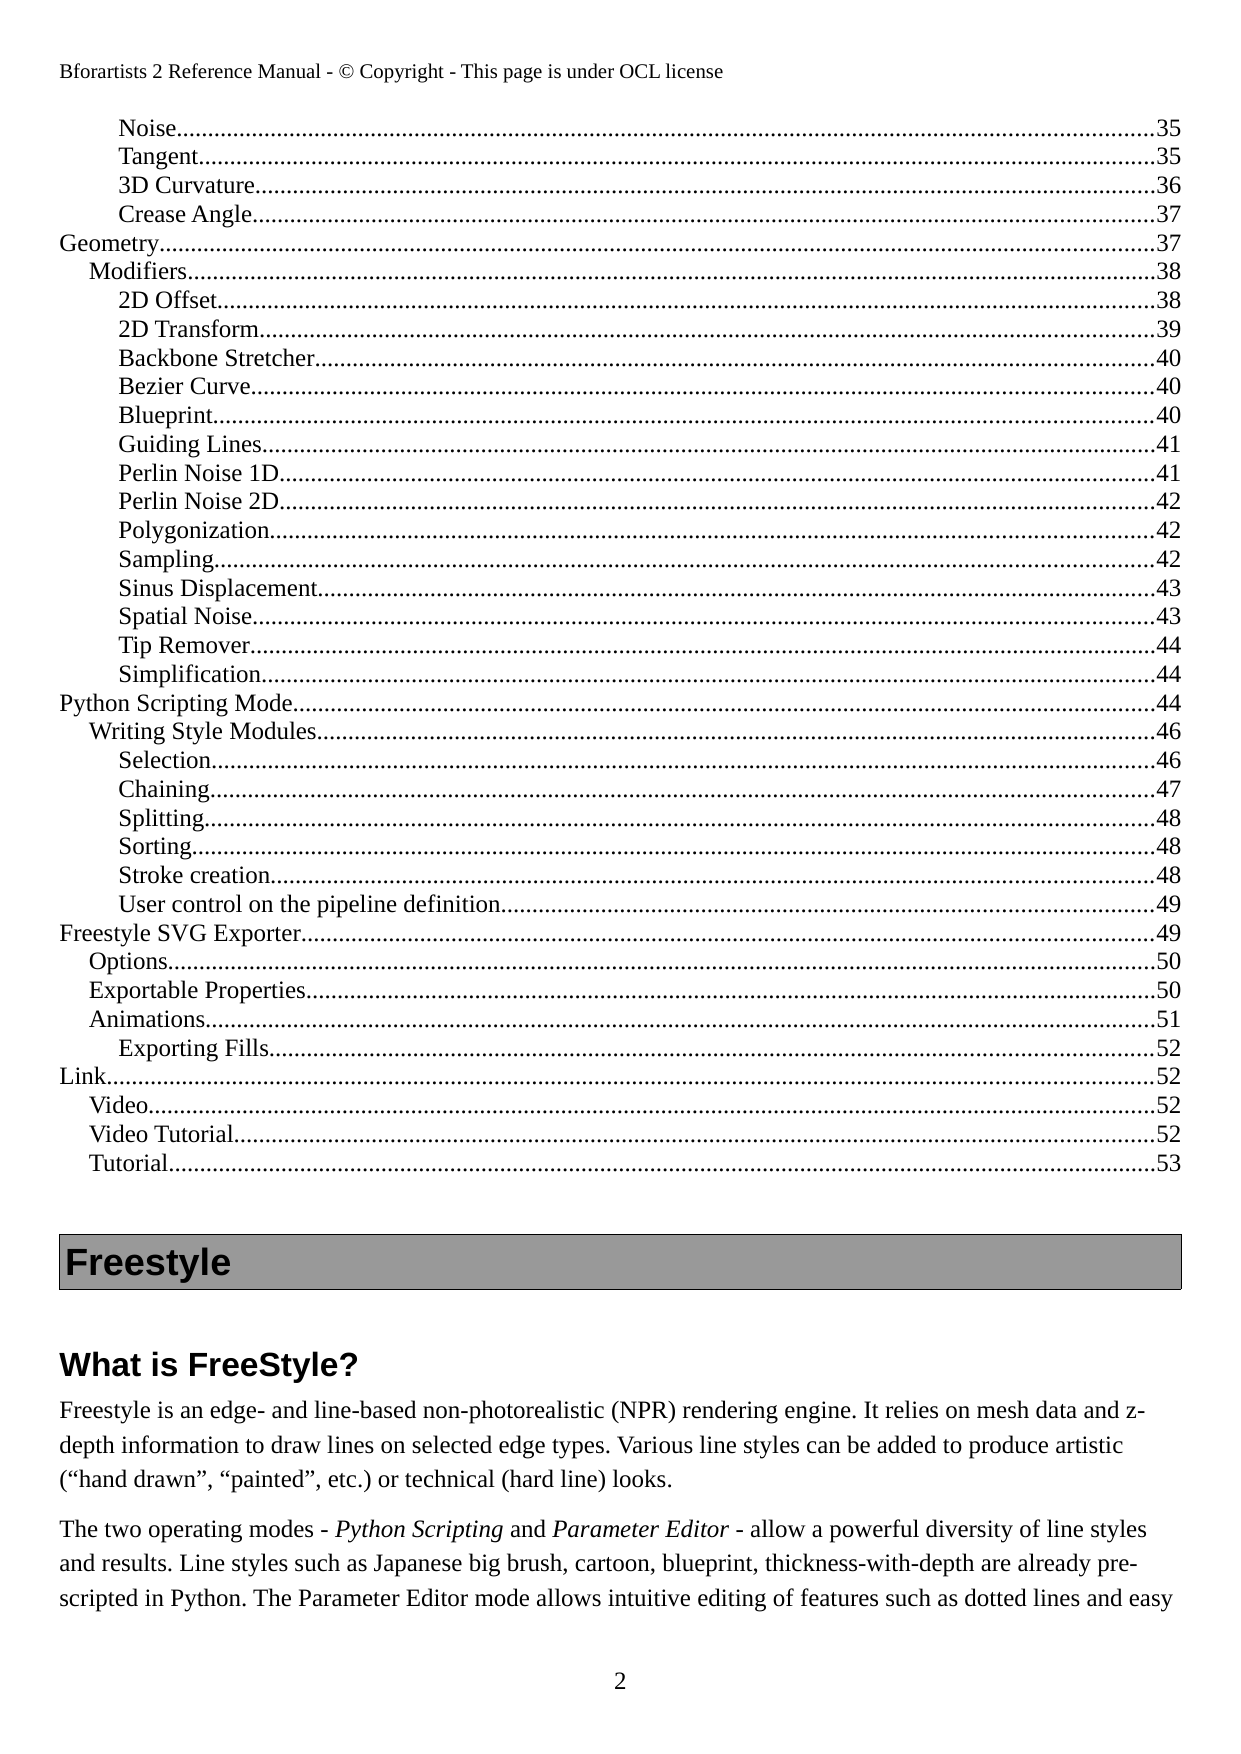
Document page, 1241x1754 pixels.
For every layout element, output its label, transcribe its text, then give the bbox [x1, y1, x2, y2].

text Modifiers 38 [88, 256, 1181, 285]
text Blueprint 40 [118, 400, 1181, 429]
text Link 52 [59, 1061, 1181, 1090]
text The two operating modes - Python Scripting and Parameter Editor - allow a powerful diversity of line styles and results. Line styles such as Japanese big brush, cartoon, blueprint, thickness-with-depth are already pre-scripted in Python. The Parameter Editor mode allows intuitive editing of features such as dotted lines and easy [59, 1514, 1181, 1611]
text Chaining 47 [118, 774, 1181, 803]
text Simplification 44 [118, 659, 1181, 688]
text Spatial Noise 43 [118, 601, 1181, 630]
subtitle What is FreeStyle? [59, 1344, 1181, 1383]
text Video 52 [88, 1090, 1181, 1119]
text Perlin Noise 1D 41 [118, 458, 1181, 486]
text Selection 46 [118, 745, 1181, 774]
text Exportable Properties 50 [88, 975, 1181, 1004]
text Tip Remover 44 [118, 630, 1181, 659]
text Noise 35 [118, 113, 1181, 141]
text Video Tutorial 52 [88, 1119, 1181, 1148]
text Guiding Lines 41 [118, 429, 1181, 458]
text Sorting 48 [118, 831, 1181, 860]
text Tangent 35 [118, 141, 1181, 170]
text 2D Transform 39 [118, 314, 1181, 343]
text Exporting Fills 52 [118, 1033, 1181, 1061]
text Geometry 37 [59, 228, 1181, 256]
text Python Scripting Mode 44 [59, 688, 1181, 716]
text Backbone Stretcher 40 [118, 343, 1181, 371]
text Perlin Noise 2D 42 [118, 486, 1181, 515]
text Splitting 48 [118, 803, 1181, 831]
text Polygonization 42 [118, 515, 1181, 544]
text Sinus Displacement 43 [118, 573, 1181, 601]
text Sampling 42 [118, 544, 1181, 573]
text Freestyle is an edge- and line-based non-photorealistic (NPR) rendering engine. It relies on mesh data and z-depth information to draw lines on selected edge types. Various line styles can be added to produce artistic (“hand drawn”, “painted”, etc.) or technical (hard line) looks. [59, 1396, 1181, 1493]
text Tutorial 53 [88, 1148, 1181, 1176]
text Freestyle SVG Exporter 49 [59, 918, 1181, 946]
table_header Freestyle [60, 1235, 1181, 1289]
text Bezier Curve 40 [118, 371, 1181, 400]
text 3D Curvature 36 [118, 170, 1181, 199]
text Stroke creation 48 [118, 860, 1181, 889]
text Crease Angle 37 [118, 199, 1181, 228]
text Writing Style Modules 46 [88, 716, 1181, 745]
text User control on the pipeline definition 49 [118, 889, 1181, 918]
text Options 50 [88, 946, 1181, 975]
text Animations 51 [88, 1004, 1181, 1033]
text 2D Offset 38 [118, 285, 1181, 314]
